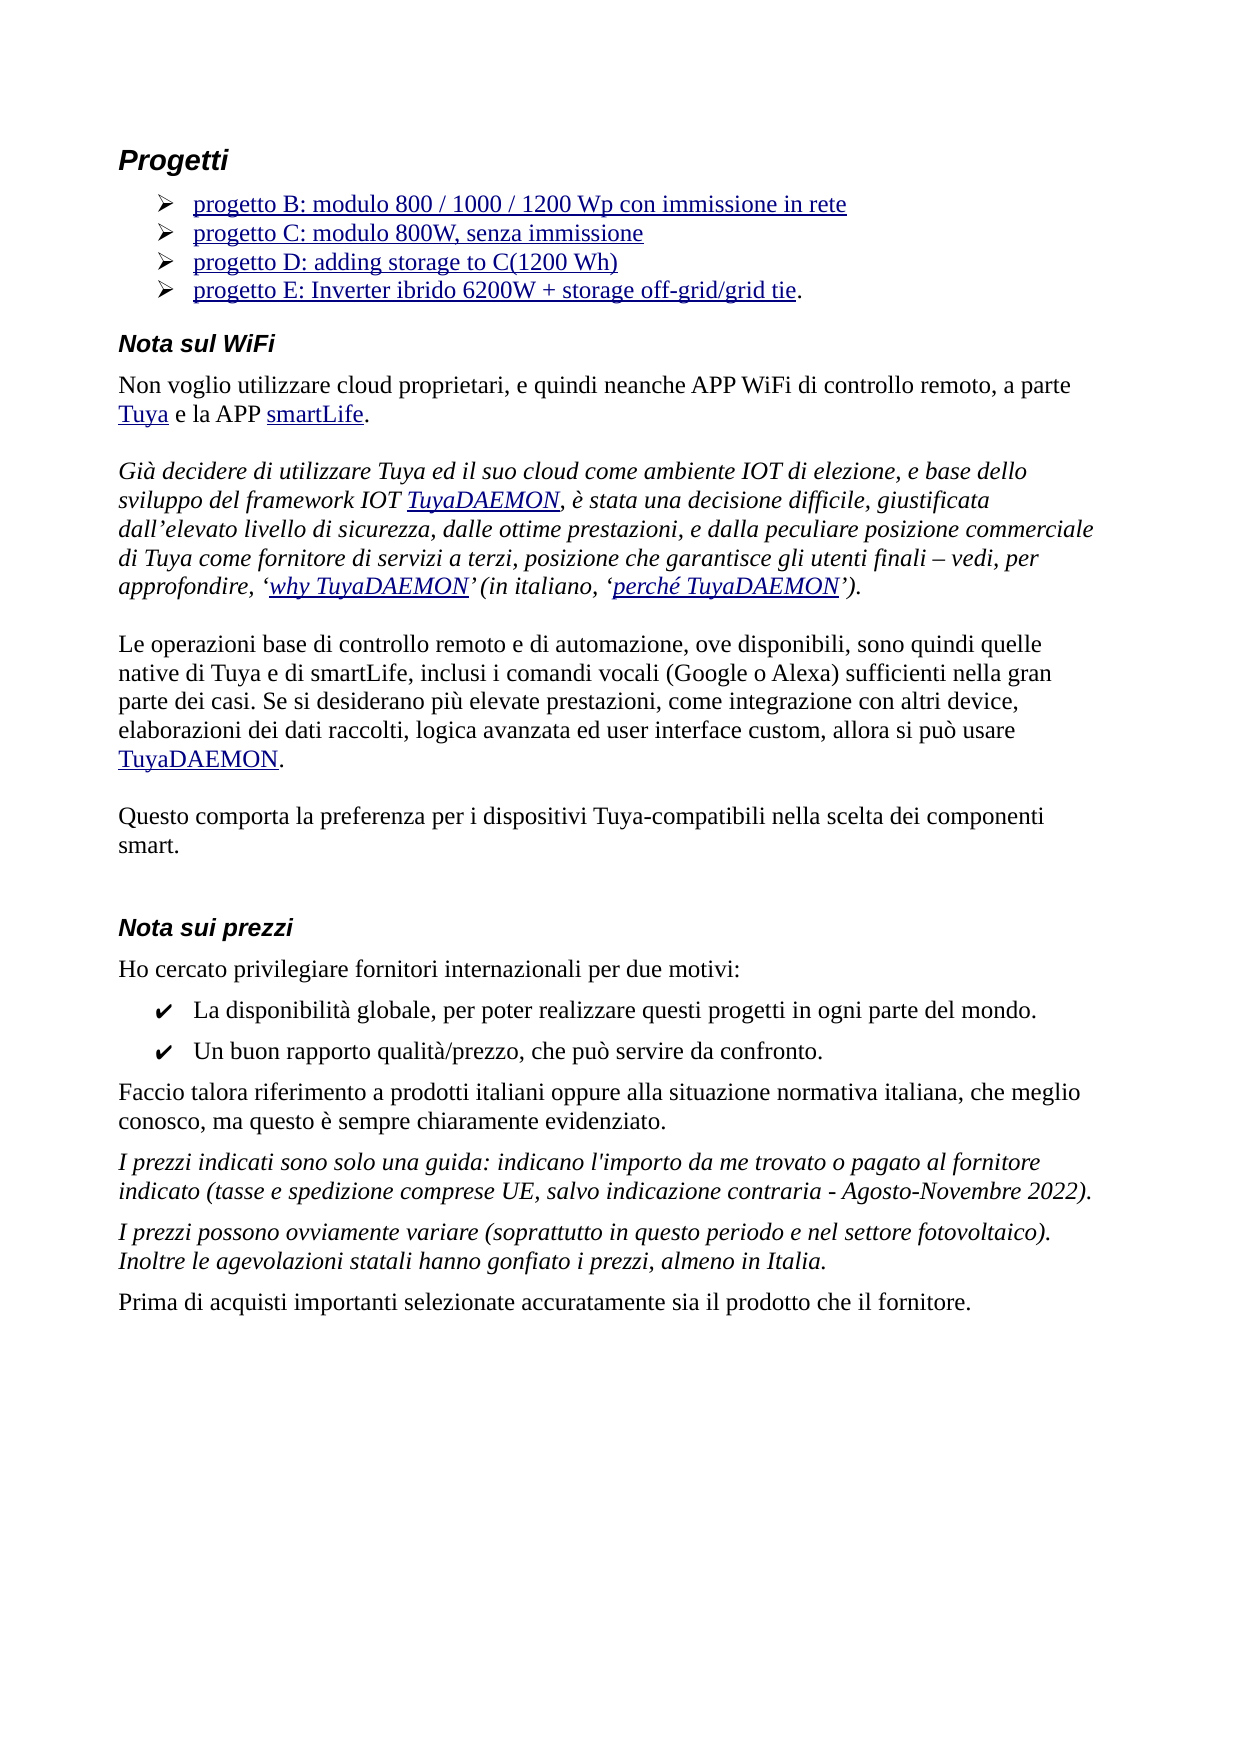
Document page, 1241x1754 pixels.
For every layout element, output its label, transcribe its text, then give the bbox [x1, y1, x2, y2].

text I prezzi indicati sono solo una guida: indicano l'importo da me trovato o pagato al fornitore indicato (tasse e spedizione comprese UE, salvo indicazione contraria - Agosto-Novembre 2022). [118, 1147, 1122, 1205]
subtitle Nota sui prezzi [118, 913, 1122, 941]
subtitle Nota sul WiFi [118, 329, 1122, 358]
list Un buon rapporto qualità/prezzo, che può servire da confronto. [156, 1036, 1122, 1065]
text Non voglio utilizzare cloud proprietari, e quindi neanche APP WiFi di controllo remoto, a parte Tuya e la APP smartLife. [118, 370, 1104, 428]
text Prima di acquisti importanti selezionate accuratamente sia il prodotto che il fornitore. [118, 1287, 1122, 1316]
text Le operazioni base di controllo remoto e di automazione, ove disponibili, sono quindi quelle native di Tuya e di smartLife, inclusi i comandi vocali (Google o Alexa) sufficienti nella gran parte dei casi. Se si desiderano più elevate prestazioni, come integrazione con altri device, elaborazioni dei dati raccolti, logica avanzata ed user interface custom, allora si può usare TuyaDAEMON. [118, 629, 1104, 773]
text Già decidere di utilizzare Tuya ed il suo cloud come ambiente IOT di elezione, e base dello sviluppo del framework IOT TuyaDAEMON, è stata una decisione difficile, giustificata dall’elevato livello di sicurezza, dalle ottime prestazioni, e dalla peculiare posizione commerciale di Tuya come fornitore di servizi a terzi, posizione che garantisce gli utenti finali – vedi, per approfondire, ‘why TuyaDAEMON’ (in italiano, ‘perché TuyaDAEMON’). [118, 456, 1104, 600]
list La disponibilità globale, per poter realizzare questi progetti in ogni parte del mondo. [156, 995, 1122, 1024]
list progetto B: modulo 800 / 1000 / 1200 Wp con immissione in rete [156, 189, 1122, 218]
list progetto C: modulo 800W, senza immissione [156, 218, 1122, 247]
list progetto D: adding storage to C(1200 Wh) [156, 247, 1122, 275]
list progetto E: Inverter ibrido 6200W + storage off-grid/grid tie. [156, 275, 1122, 304]
subtitle Progetti [118, 143, 1122, 177]
text I prezzi possono ovviamente variare (soprattutto in questo periodo e nel settore fotovoltaico). Inoltre le agevolazioni statali hanno gonfiato i prezzi, almeno in Italia. [118, 1217, 1122, 1275]
text Faccio talora riferimento a prodotti italiani oppure alla situazione normativa italiana, che meglio conosco, ma questo è sempre chiaramente evidenziato. [118, 1077, 1122, 1135]
text Ho cercato privilegiare fornitori internazionali per due motivi: [118, 954, 1122, 982]
text Questo comporta la preferenza per i dispositivi Tuya-compatibili nella scelta dei componenti smart. [118, 801, 1104, 859]
